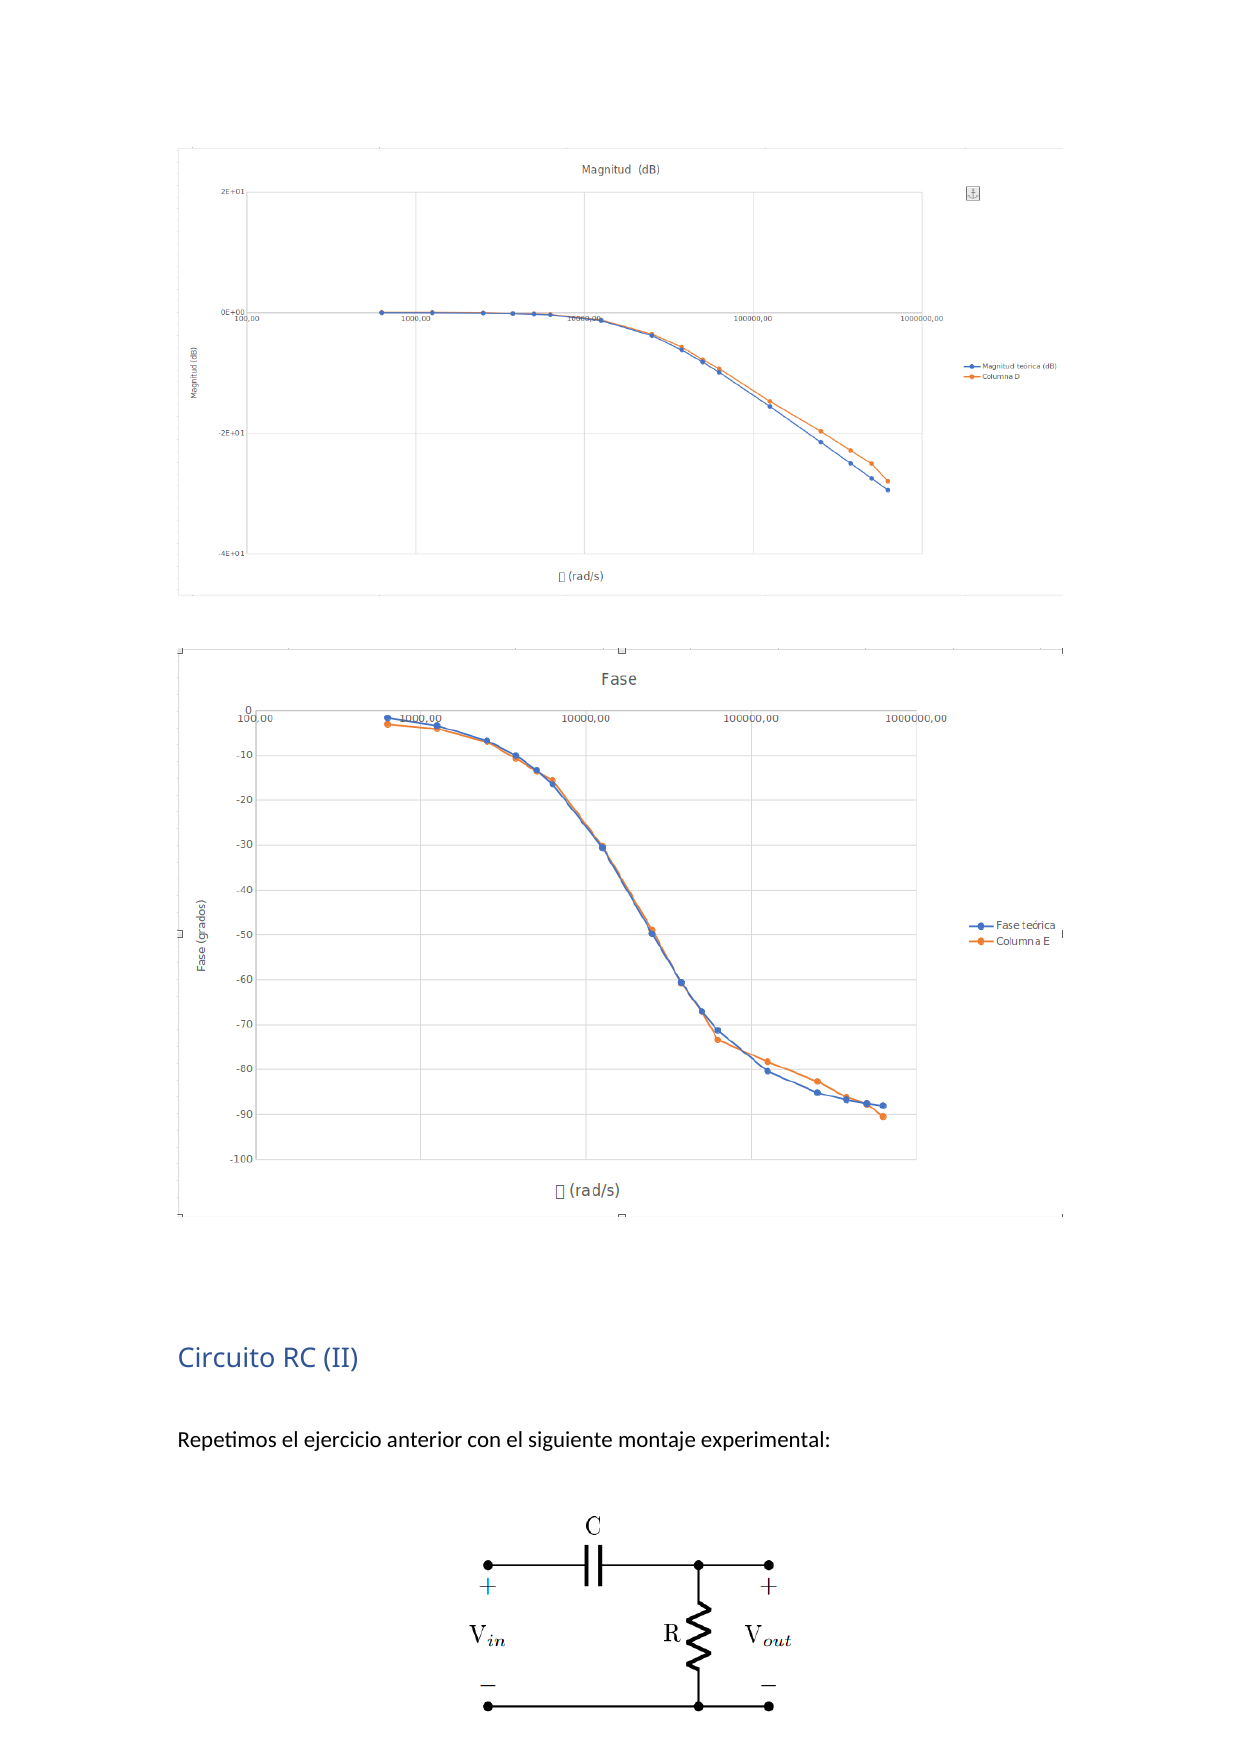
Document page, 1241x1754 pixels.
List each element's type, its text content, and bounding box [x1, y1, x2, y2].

picture [441, 1498, 799, 1731]
picture [177, 648, 1063, 1217]
text Repetimos el ejercicio anterior con el siguiente montaje experimental: [177, 1426, 1063, 1454]
picture [177, 147, 1063, 596]
subtitle Circuito RC (II) [177, 1339, 1063, 1376]
